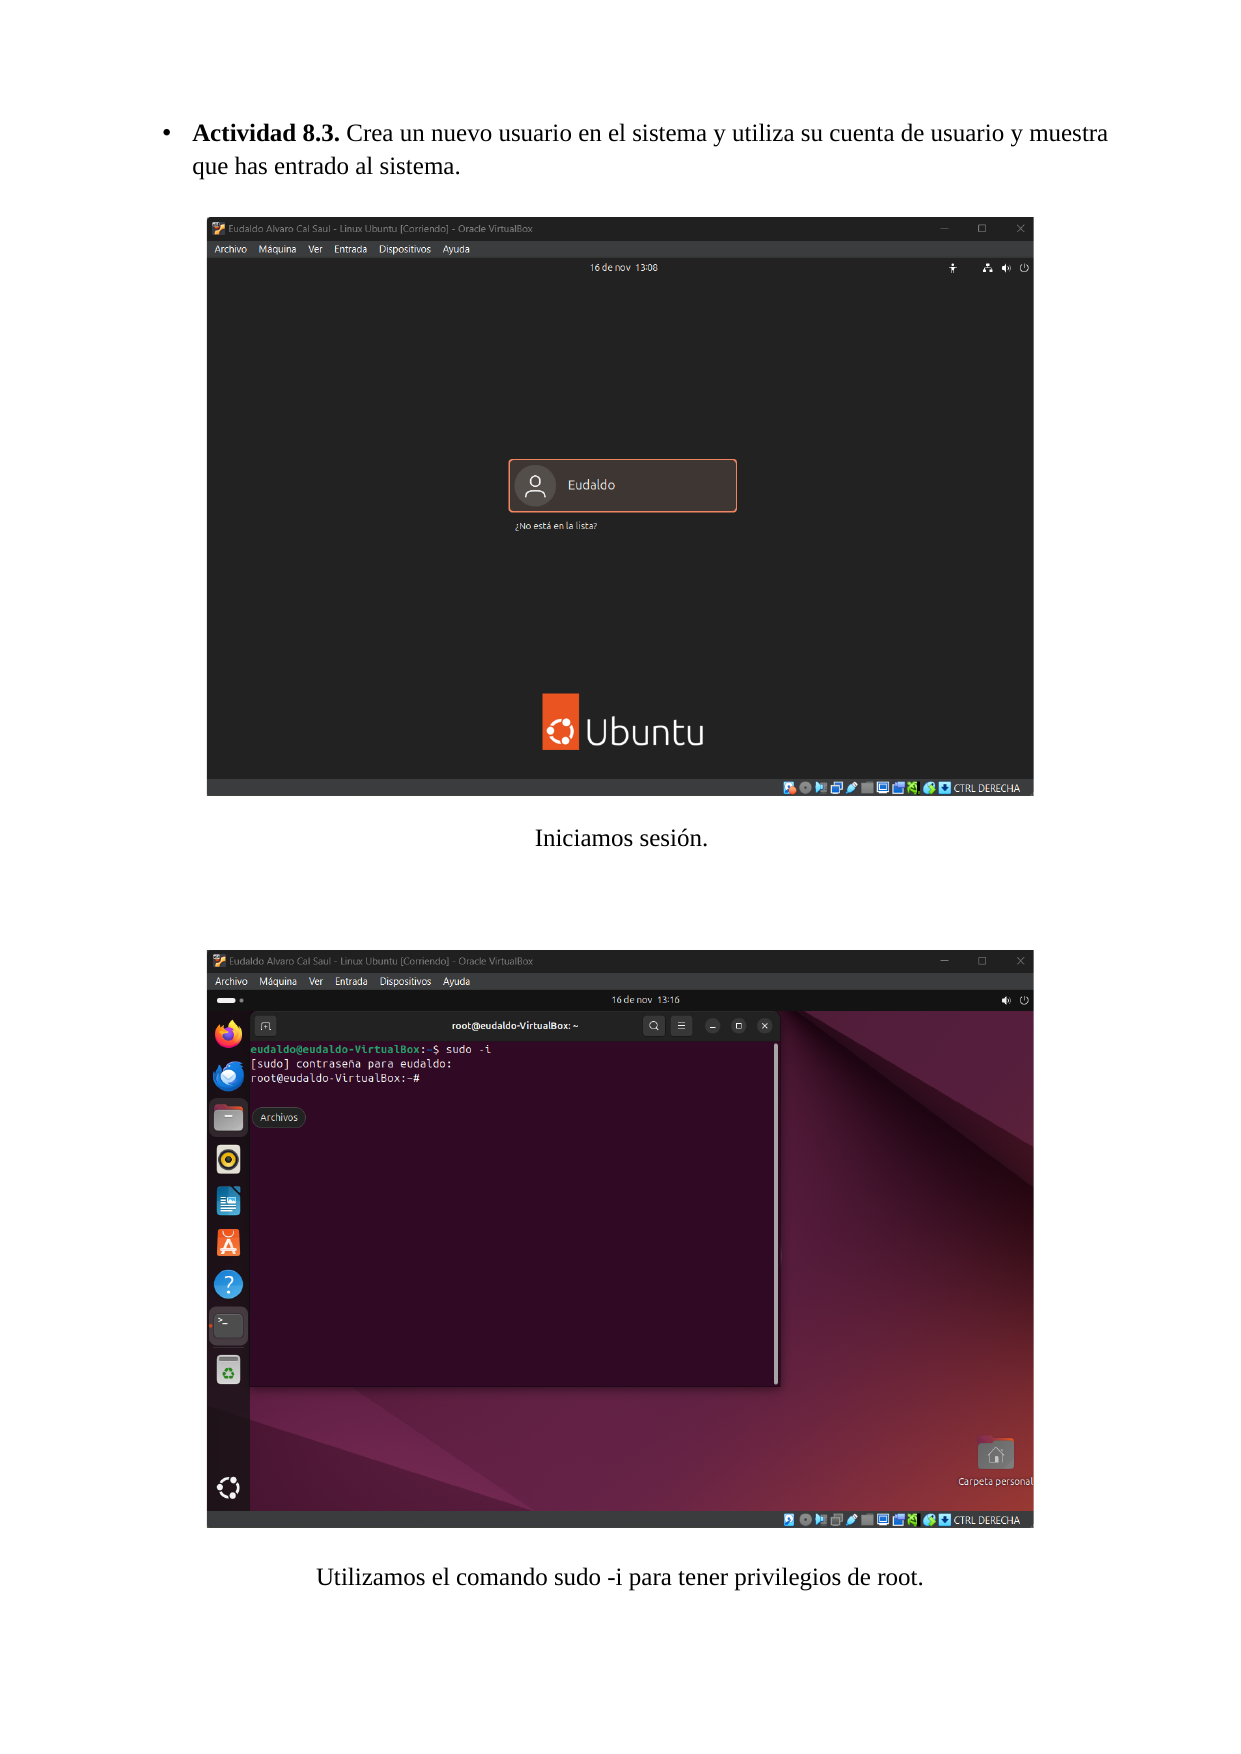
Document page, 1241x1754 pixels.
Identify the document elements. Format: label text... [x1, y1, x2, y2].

picture [206, 950, 1034, 1528]
list Actividad 8.3. Crea un nuevo usuario en el sistema y utiliza su cuenta de usuario y muestra que has entrado al sistema. [162, 118, 1122, 180]
picture [206, 217, 1034, 796]
